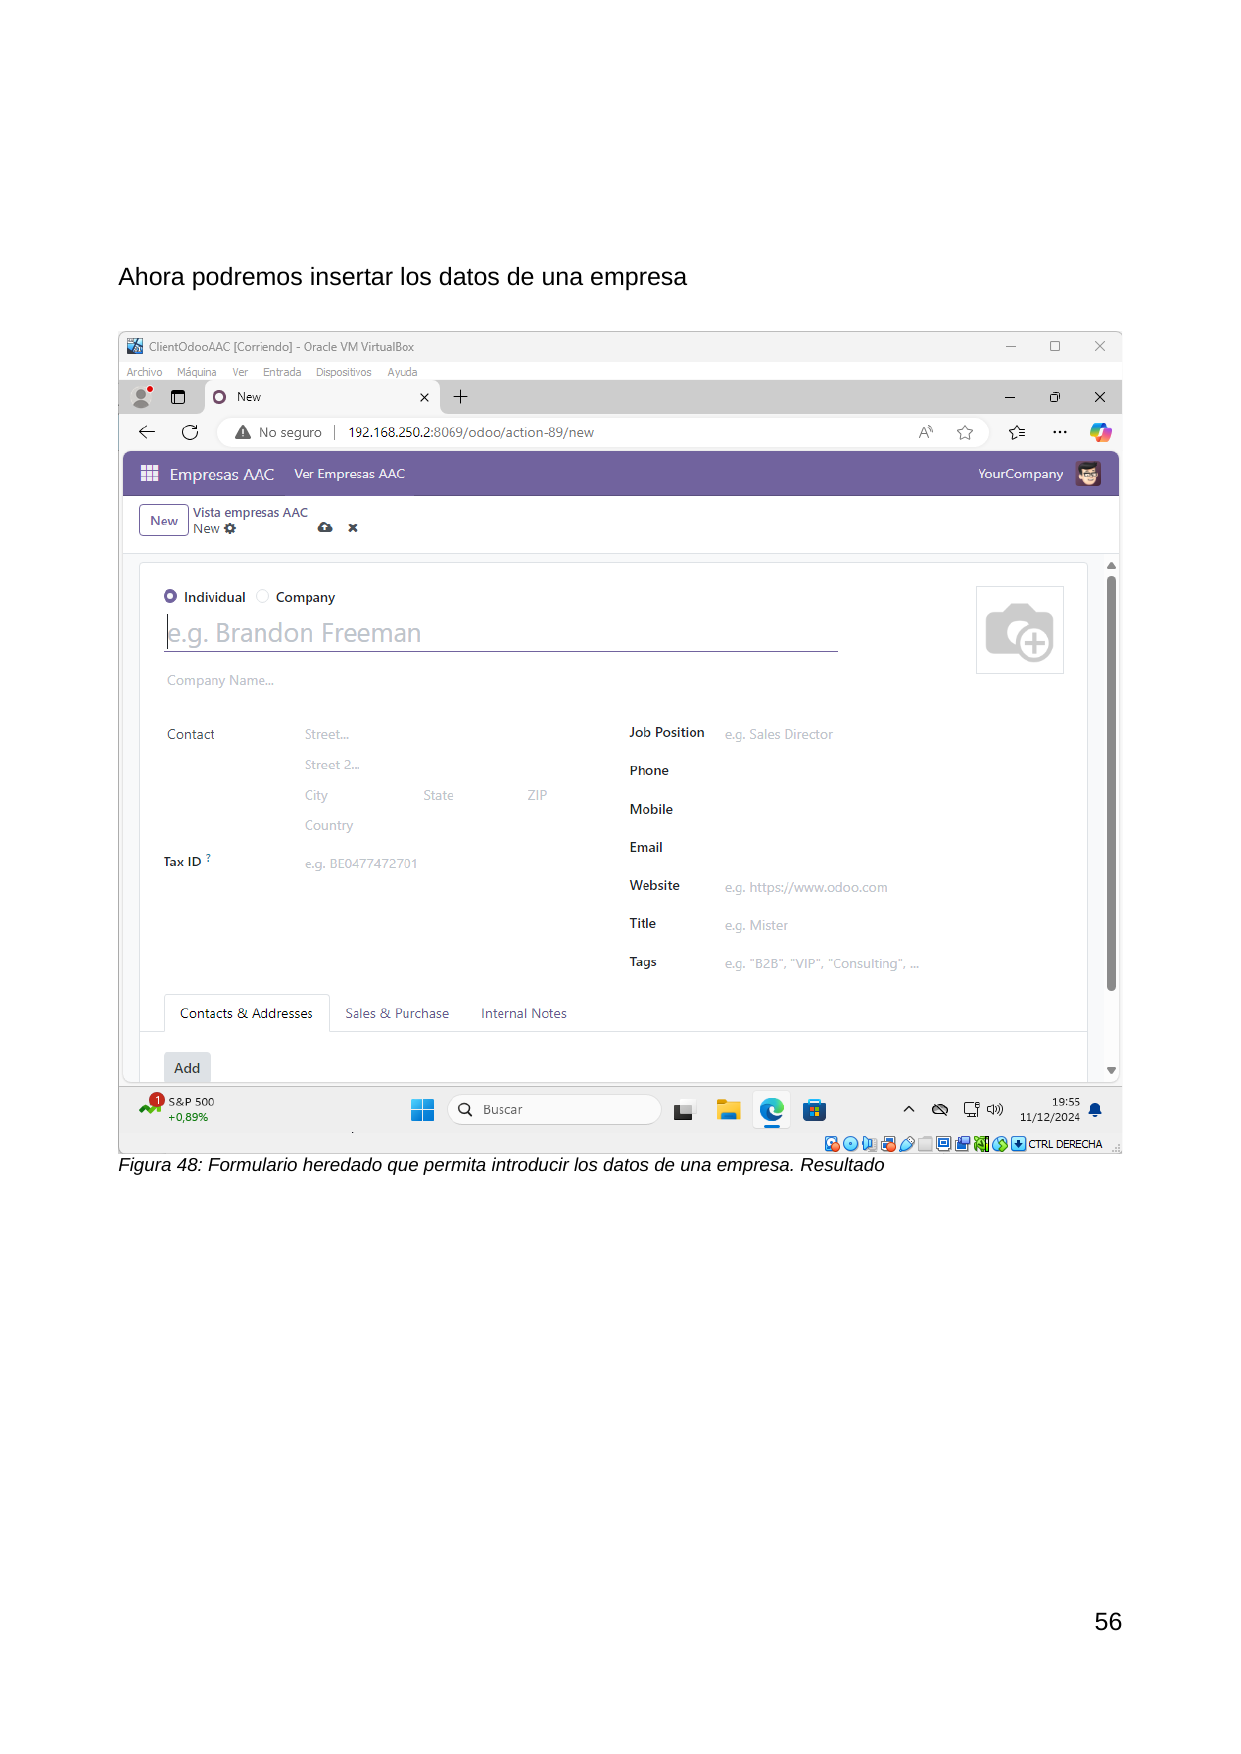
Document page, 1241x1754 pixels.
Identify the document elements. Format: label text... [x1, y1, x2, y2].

text Ahora podremos insertar los datos de una empresa [118, 262, 1122, 291]
text Figura 48: Formulario heredado que permita introducir los datos de una empresa. Resultado [118, 1154, 1122, 1175]
picture [118, 331, 1123, 1154]
